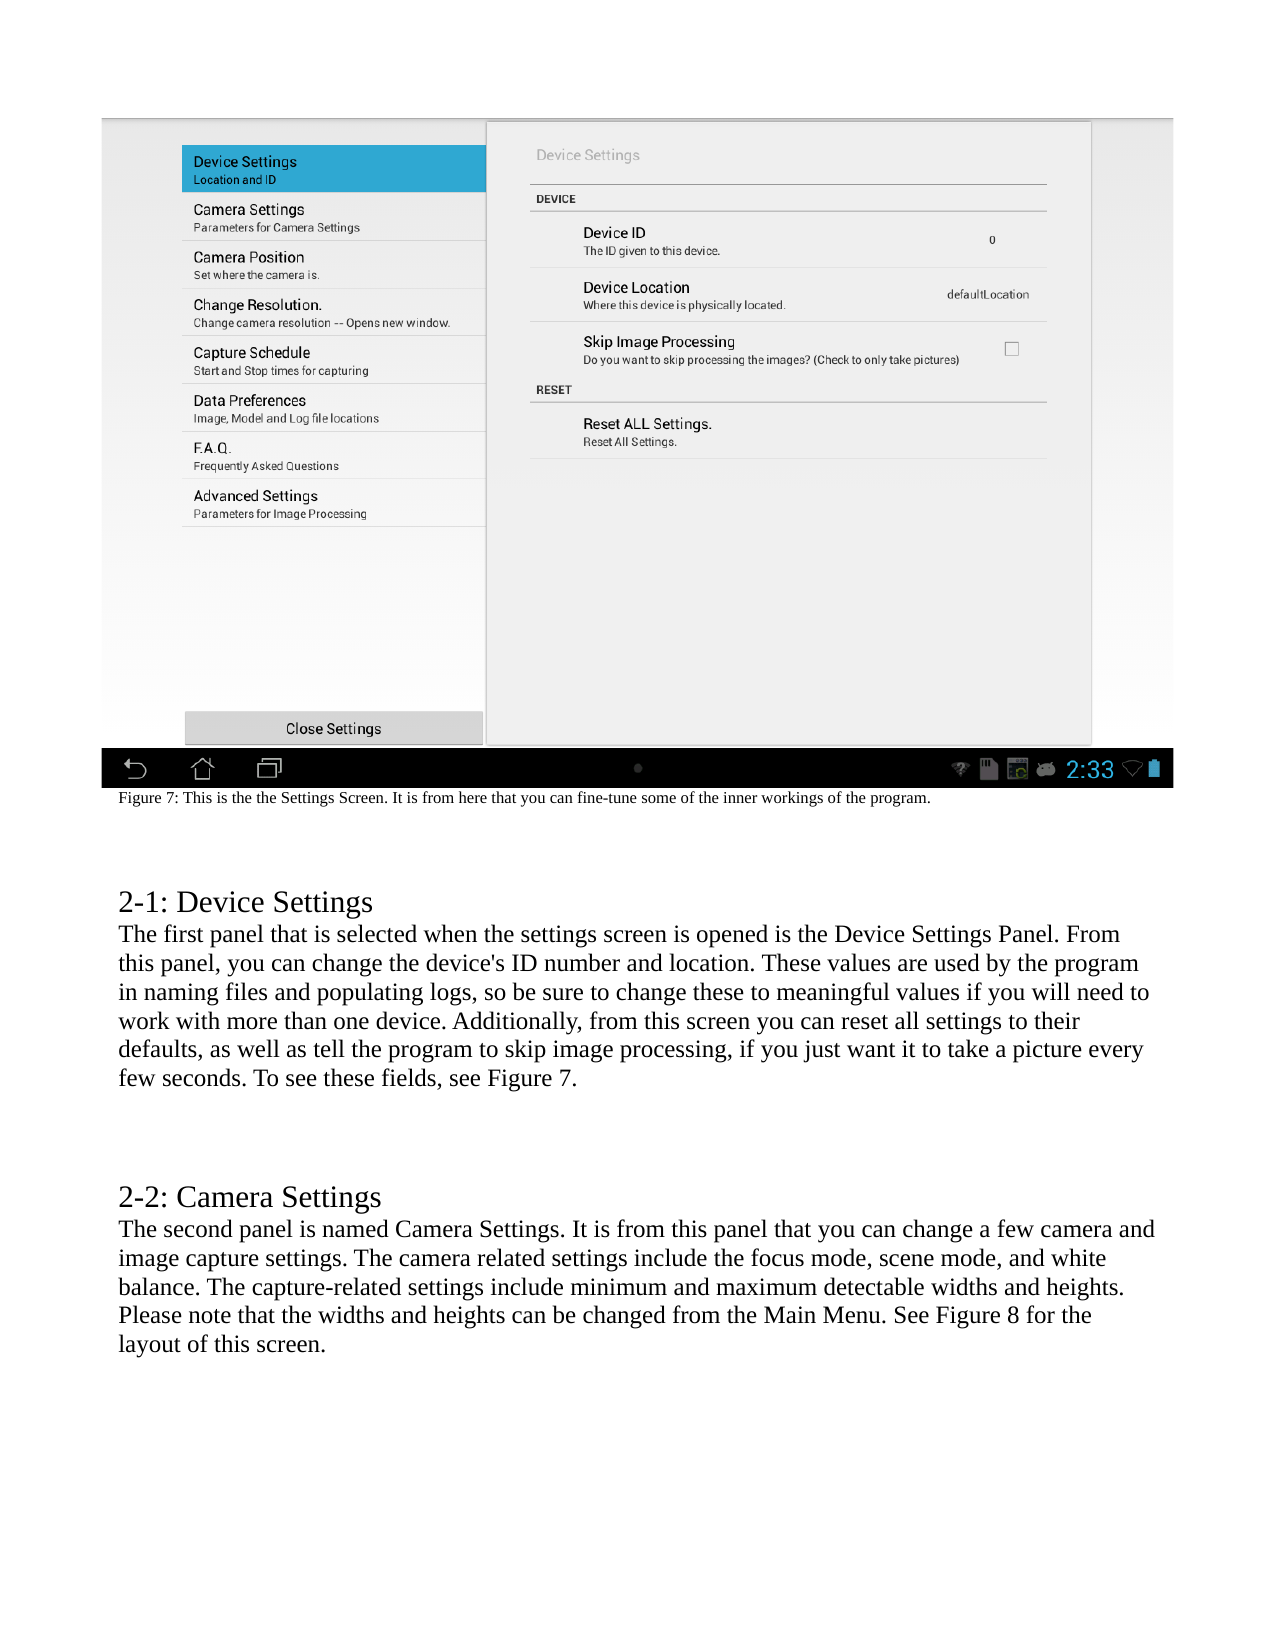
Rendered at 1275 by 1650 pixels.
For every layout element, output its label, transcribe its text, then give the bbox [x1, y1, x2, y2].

text The first panel that is selected when the settings screen is opened is the Device Settings Panel. From this panel, you can change the device's ID number and location. These values are used by the program in naming files and populating logs, so be sure to change these to meaningful values if you will need to work with more than one device. Additionally, from this screen you can reset all settings to their defaults, as well as tell the program to skip image processing, if you just want it to take a picture every few seconds. To see these fields, see Figure 7. [118, 919, 1157, 1092]
text 2-1: Device Settings [118, 884, 1157, 919]
text 2-2: Camera Settings [118, 1178, 1157, 1214]
text The second panel is named Camera Settings. It is from this panel that you can change a few camera and image capture settings. The camera related settings include the focus mode, scene mode, and white balance. The capture-related settings include minimum and maximum detectable widths and heights. Please note that the widths and heights can be changed from the Main Menu. See Figure 8 for the layout of this screen. [118, 1214, 1157, 1358]
picture [101, 118, 1174, 788]
text Figure 7: This is the the Settings Screen. It is from here that you can fine-tune some of the inner workings of the program. [118, 788, 1157, 807]
